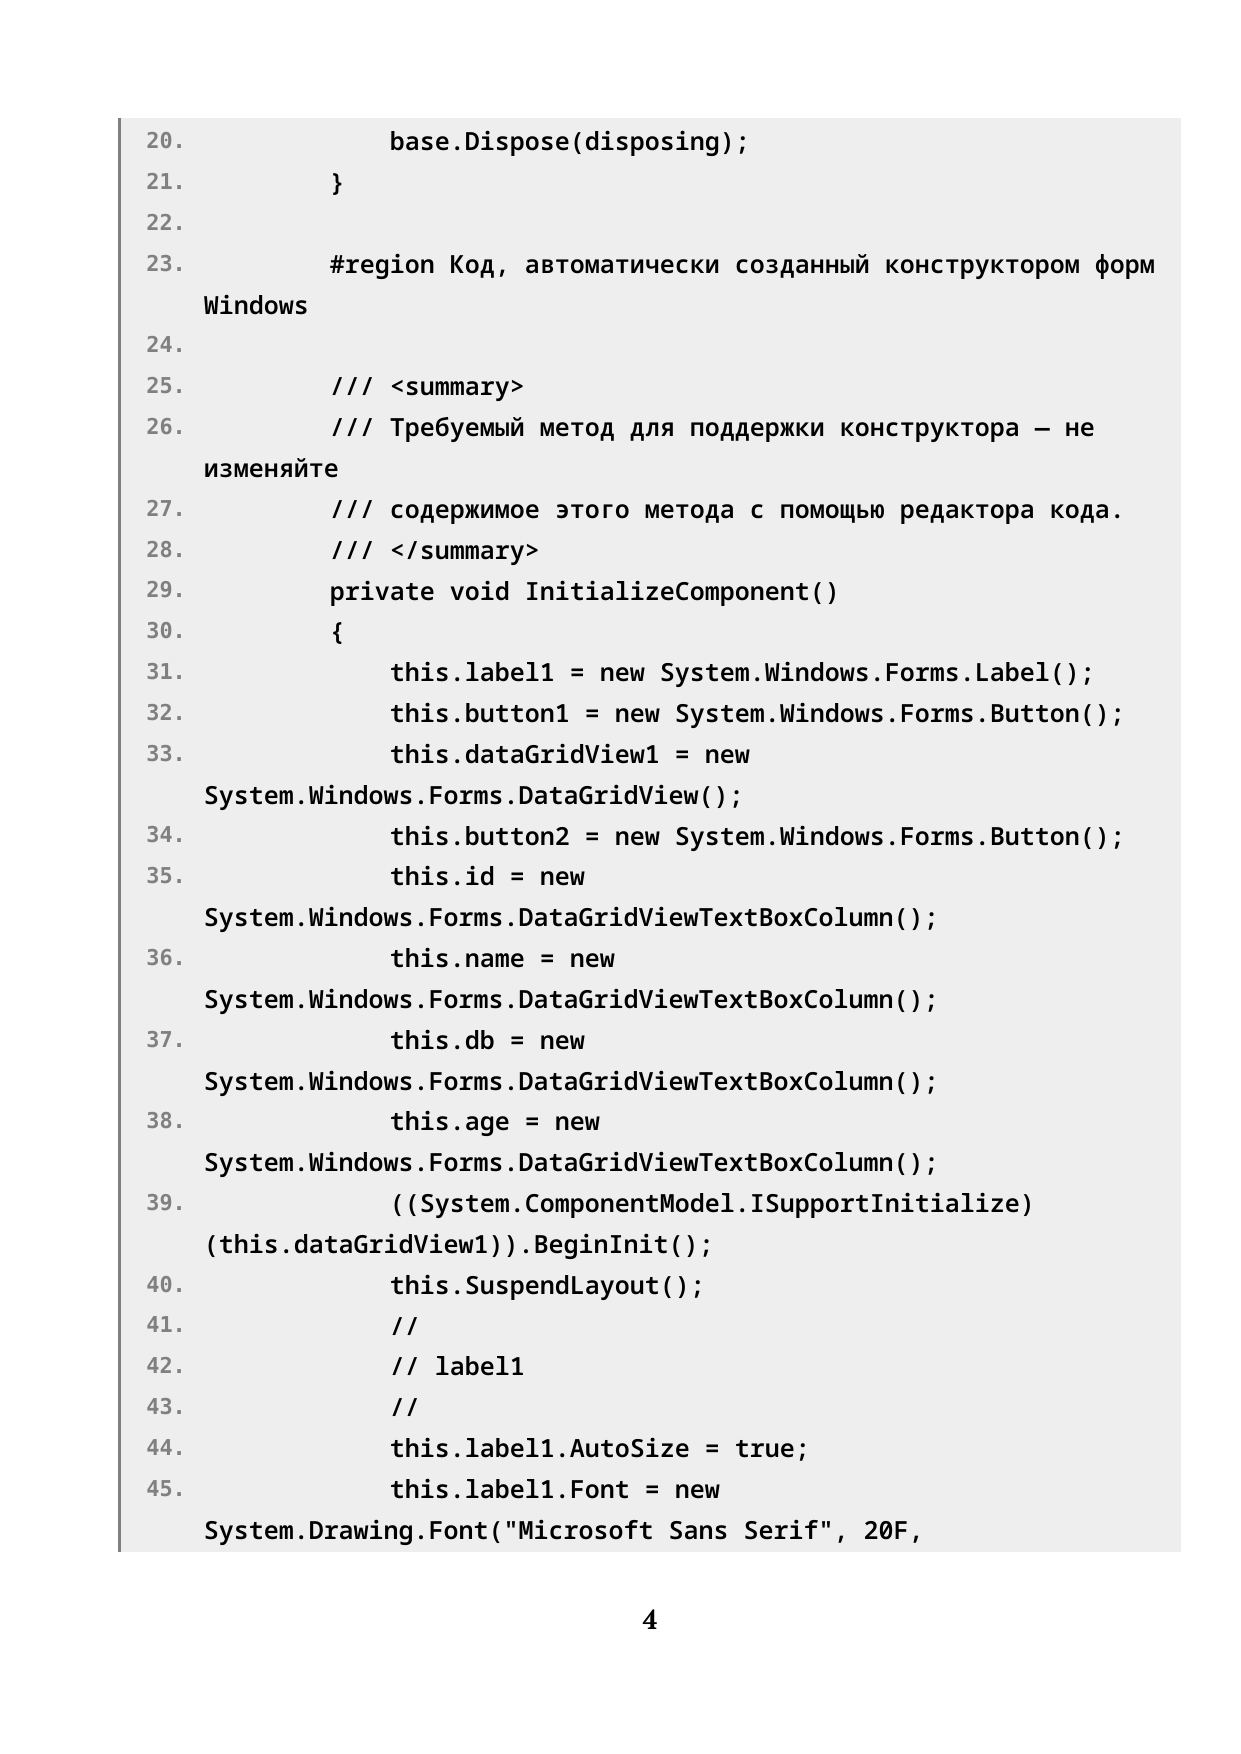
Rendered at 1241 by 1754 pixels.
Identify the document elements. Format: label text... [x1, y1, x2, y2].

list base.Dispose(disposing); [121, 118, 1181, 158]
list this.label1 = new System.Windows.Forms.Label(); [121, 649, 1181, 689]
list this.db = new System.Windows.Forms.DataGridViewTextBoxColumn(); [121, 1016, 1181, 1097]
list this.name = new System.Windows.Forms.DataGridViewTextBoxColumn(); [121, 935, 1181, 1016]
list this.id = new System.Windows.Forms.DataGridViewTextBoxColumn(); [121, 853, 1181, 934]
list /// </summary> [121, 526, 1181, 566]
list ((System.ComponentModel.ISupportInitialize)(this.dataGridView1)).BeginInit(); [121, 1180, 1181, 1261]
list this.button2 = new System.Windows.Forms.Button(); [121, 812, 1181, 852]
list this.dataGridView1 = new System.Windows.Forms.DataGridView(); [121, 731, 1181, 811]
list // [121, 1302, 1181, 1342]
list /// содержимое этого метода с помощью редактора кода. [121, 486, 1181, 526]
list // [121, 1384, 1181, 1424]
list this.SuspendLayout(); [121, 1261, 1181, 1301]
list private void InitializeComponent() [121, 567, 1181, 607]
list #region Код, автоматически созданный конструктором форм Windows [121, 241, 1181, 321]
list // label1 [121, 1343, 1181, 1383]
list /// <summary> [121, 363, 1181, 403]
list this.age = new System.Windows.Forms.DataGridViewTextBoxColumn(); [121, 1098, 1181, 1179]
list this.label1.AutoSize = true; [121, 1425, 1181, 1465]
list /// Требуемый метод для поддержки конструктора — не изменяйте [121, 404, 1181, 485]
list { [121, 608, 1181, 648]
list } [121, 159, 1181, 199]
list this.label1.Font = new System.Drawing.Font("Microsoft Sans Serif", 20F, [121, 1466, 1181, 1552]
list this.button1 = new System.Windows.Forms.Button(); [121, 690, 1181, 730]
